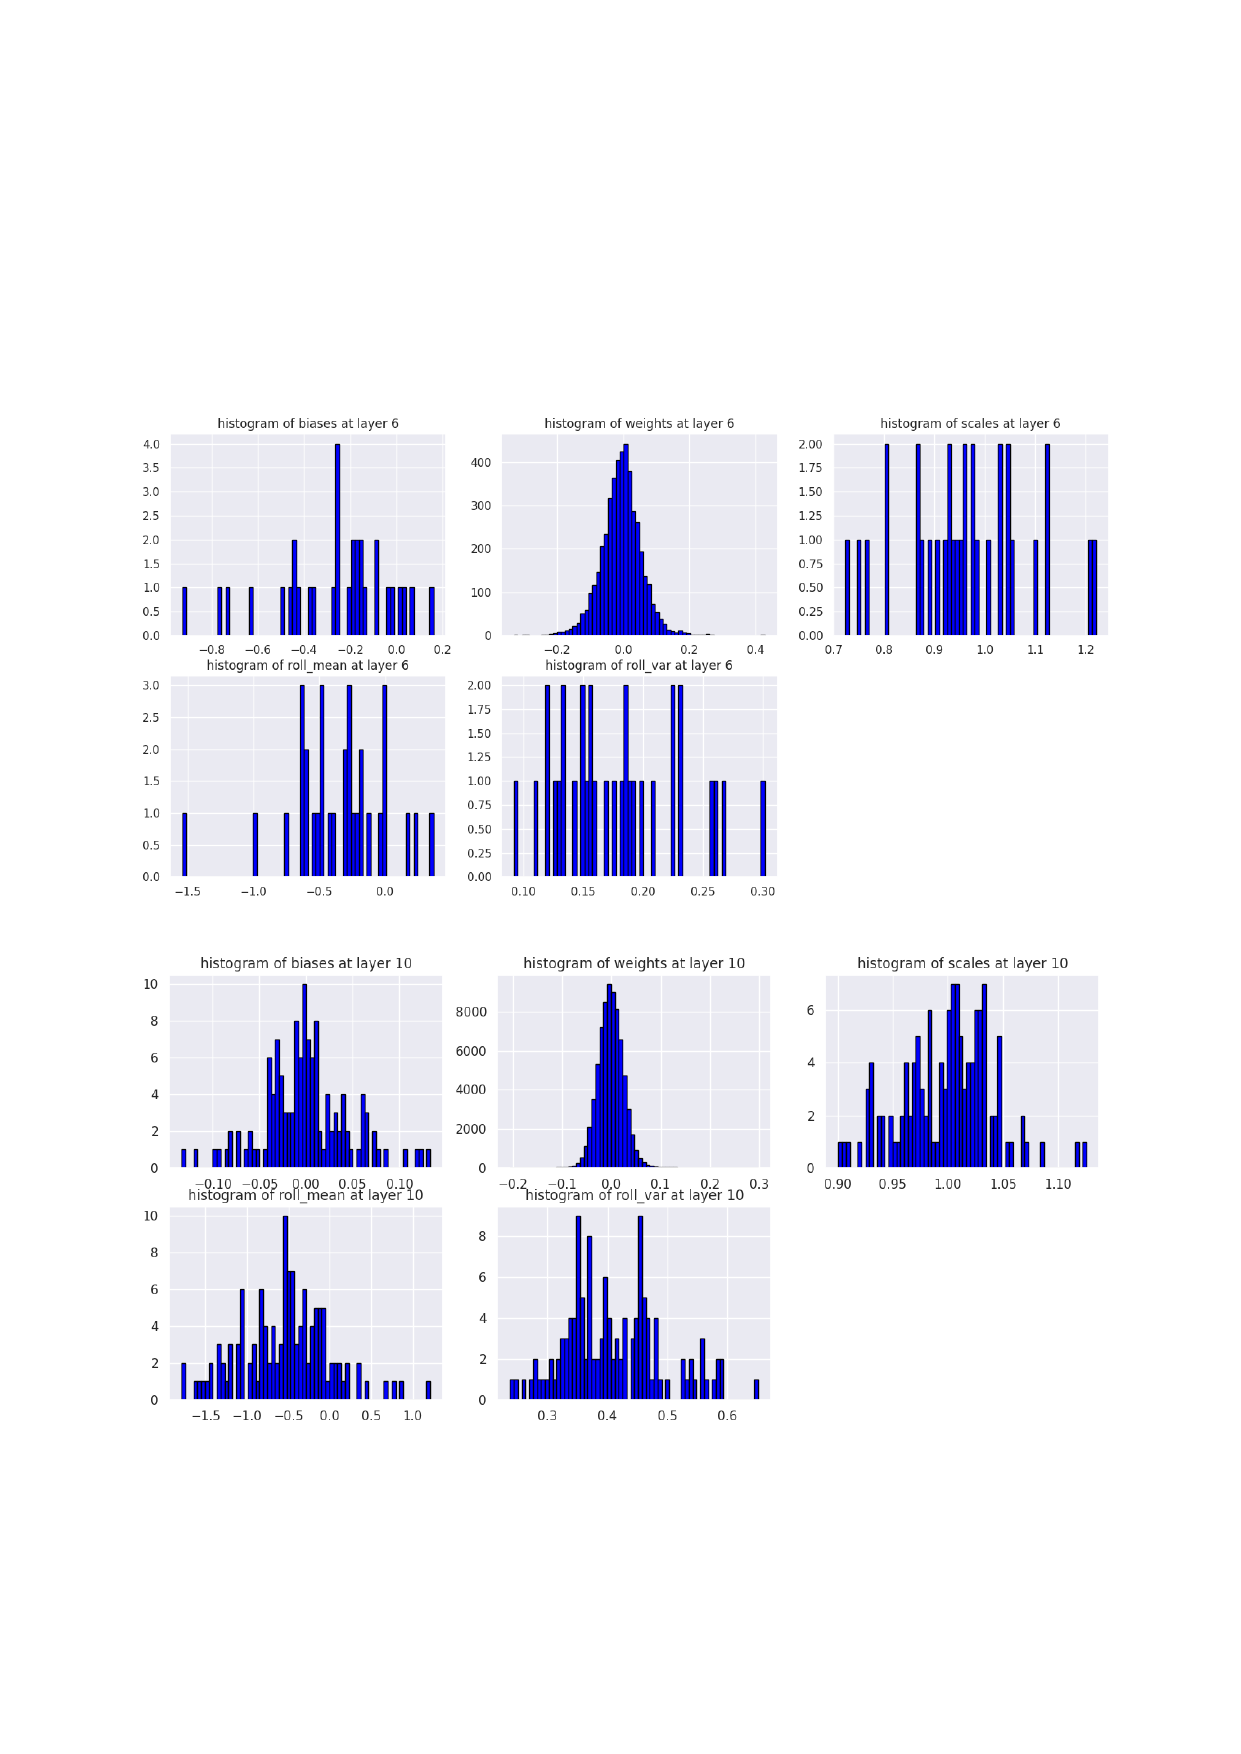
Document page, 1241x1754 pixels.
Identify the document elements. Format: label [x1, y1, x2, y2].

picture [118, 940, 1123, 1429]
picture [118, 405, 1123, 912]
